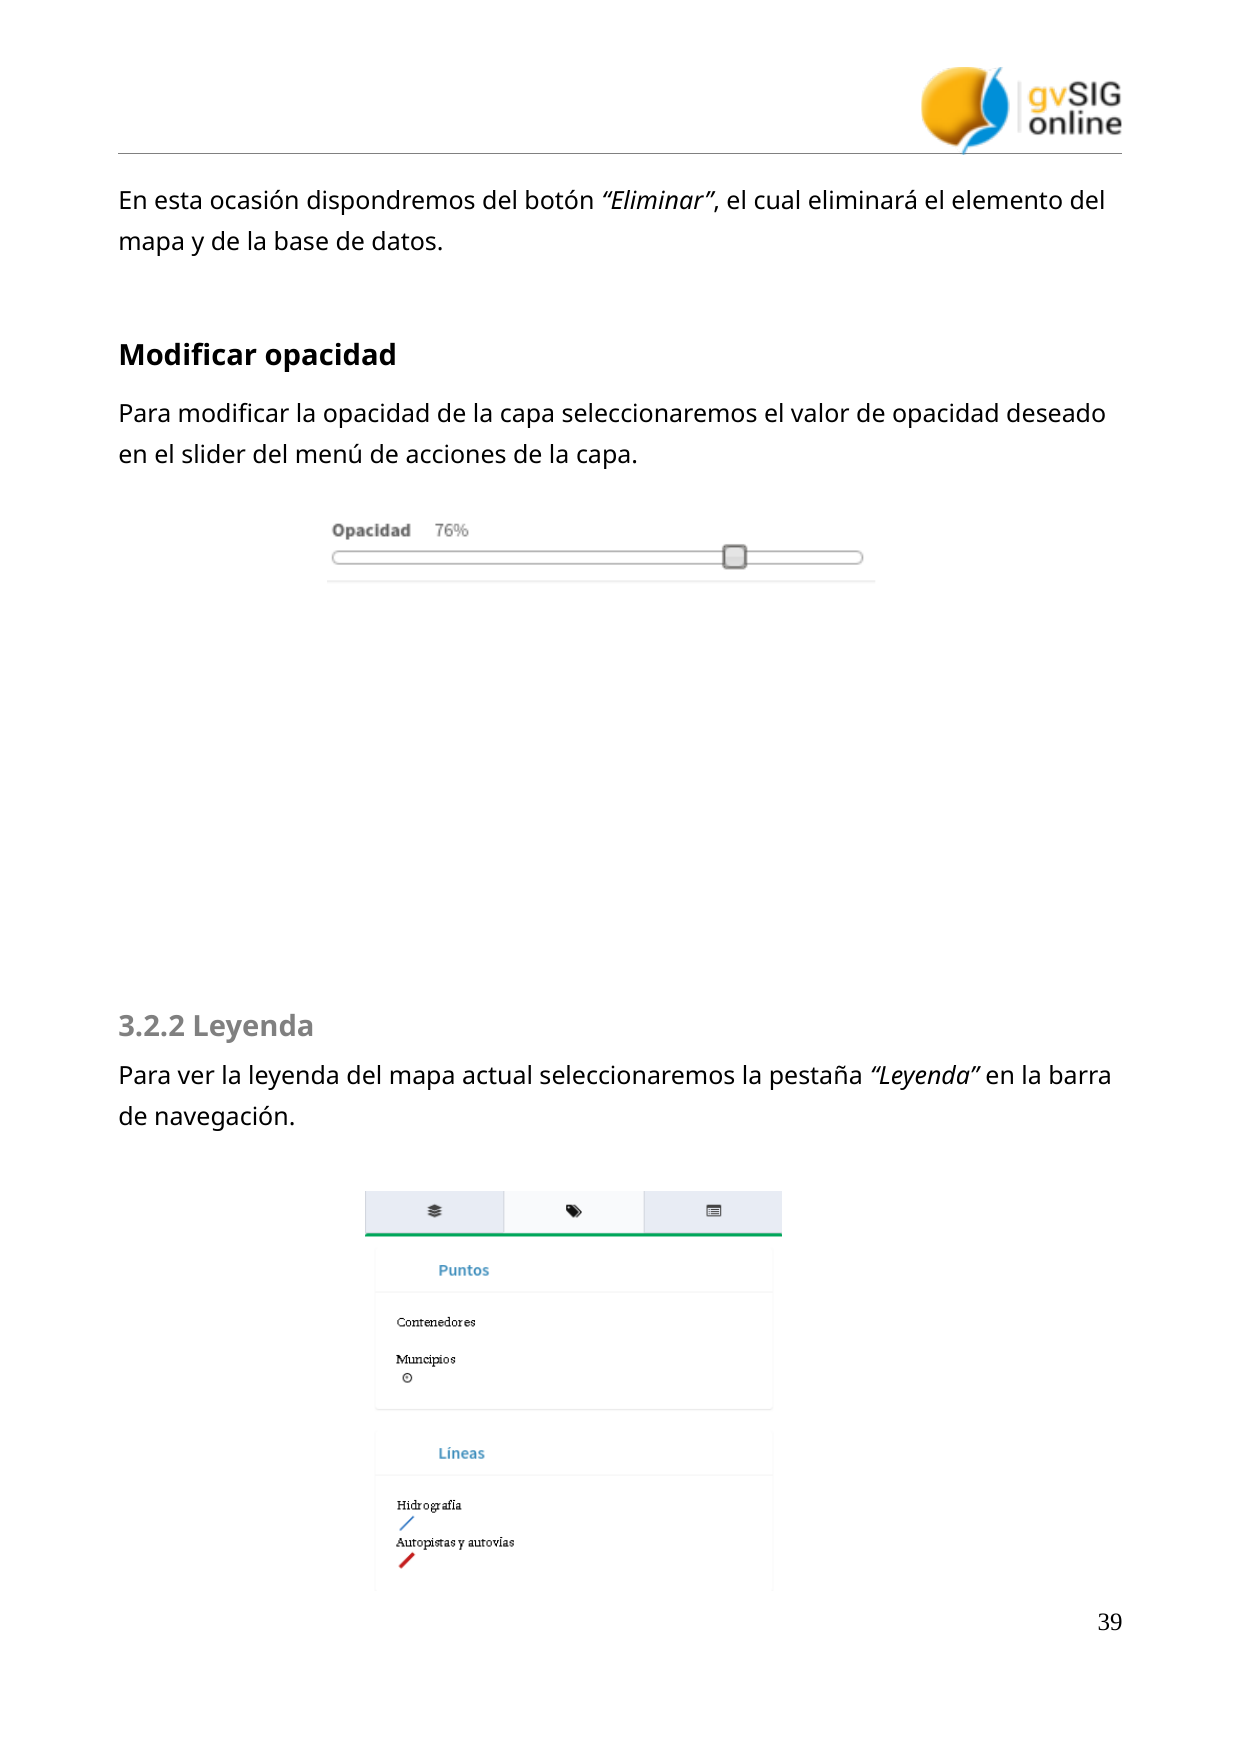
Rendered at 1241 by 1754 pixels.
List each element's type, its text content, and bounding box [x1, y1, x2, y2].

text Modificar opacidad [118, 334, 1122, 374]
text Para ver la leyenda del mapa actual seleccionaremos la pestaña “Leyenda” en la barra de navegación. [118, 1058, 1122, 1133]
subtitle 3.2.2 Leyenda [118, 1006, 1122, 1045]
picture [921, 67, 1122, 155]
picture [327, 510, 876, 590]
text Para modificar la opacidad de la capa seleccionaremos el valor de opacidad deseado en el slider del menú de acciones de la capa. [118, 396, 1122, 471]
picture [365, 1191, 782, 1591]
text En esta ocasión dispondremos del botón “Eliminar”, el cual eliminará el elemento del mapa y de la base de datos. [118, 182, 1122, 257]
